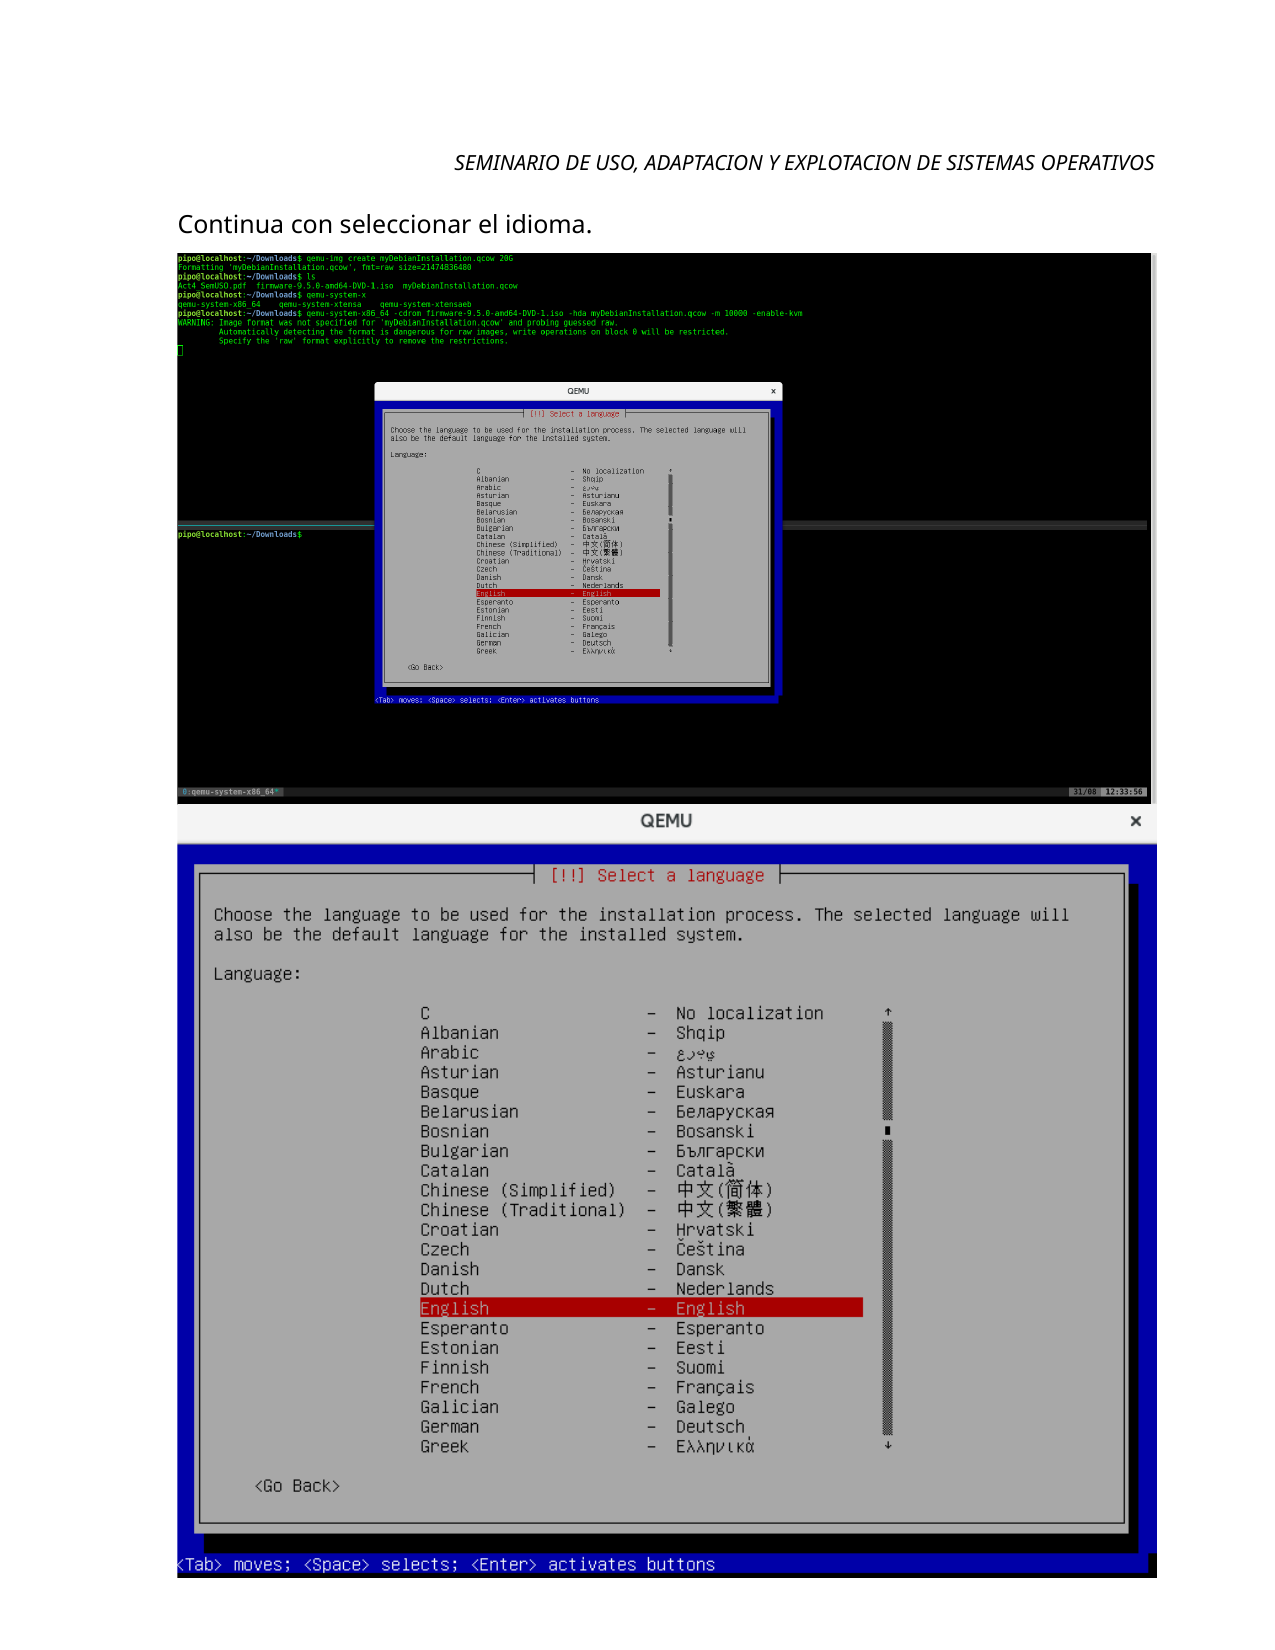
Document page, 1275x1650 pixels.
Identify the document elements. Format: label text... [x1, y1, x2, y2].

text Continua con seleccionar el idioma. [177, 207, 1157, 241]
picture [177, 253, 1157, 1578]
